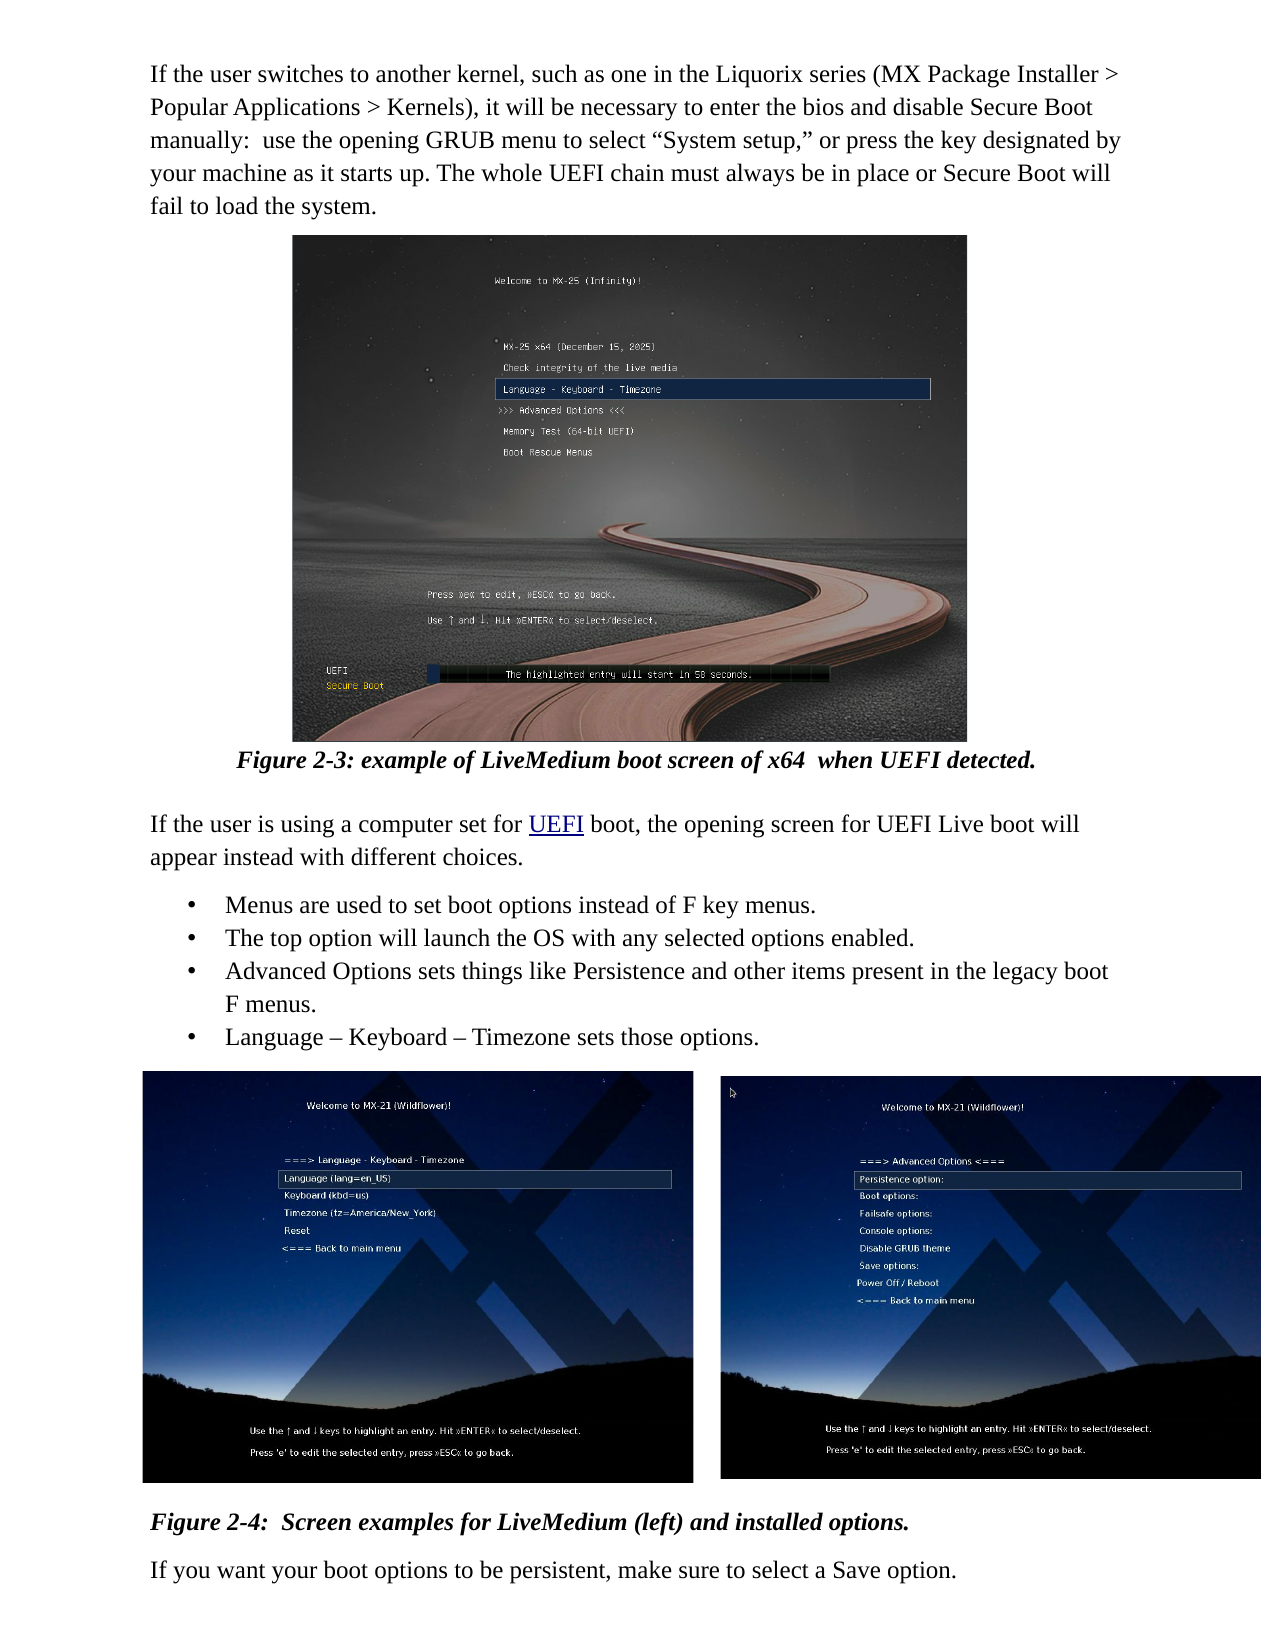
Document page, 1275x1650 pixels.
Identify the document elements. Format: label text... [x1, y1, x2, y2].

text Figure 2-4: Screen examples for LiveMedium (left) and installed options. [150, 1507, 1125, 1536]
picture [292, 235, 968, 742]
text If you want your boot options to be persistent, make sure to select a Save option. [150, 1555, 1125, 1584]
picture [720, 1076, 1261, 1479]
list Menus are used to set boot options instead of F key menus. [187, 890, 1125, 919]
text Figure 2-3: example of LiveMedium boot screen of x64 when UEFI detected. [150, 224, 1125, 774]
picture [142, 1071, 694, 1483]
list Language – Keyboard – Timezone sets those options. [187, 1022, 1125, 1051]
list Advanced Options sets things like Persistence and other items present in the legacy boot F menus. [187, 956, 1125, 1018]
list The top option will launch the OS with any selected options enabled. [187, 923, 1125, 952]
text If the user switches to another kernel, such as one in the Liquorix series (MX Package Installer > Popular Applications > Kernels), it will be necessary to enter the bios and disable Secure Boot manually: use the opening GRUB menu to select “System setup,” or press the key designated by your machine as it starts up. The whole UEFI chain must always be in place or Secure Boot will fail to load the system. [150, 59, 1125, 220]
text If the user is using a computer set for UEFI boot, the opening screen for UEFI Live boot will appear instead with different choices. [150, 809, 1125, 871]
